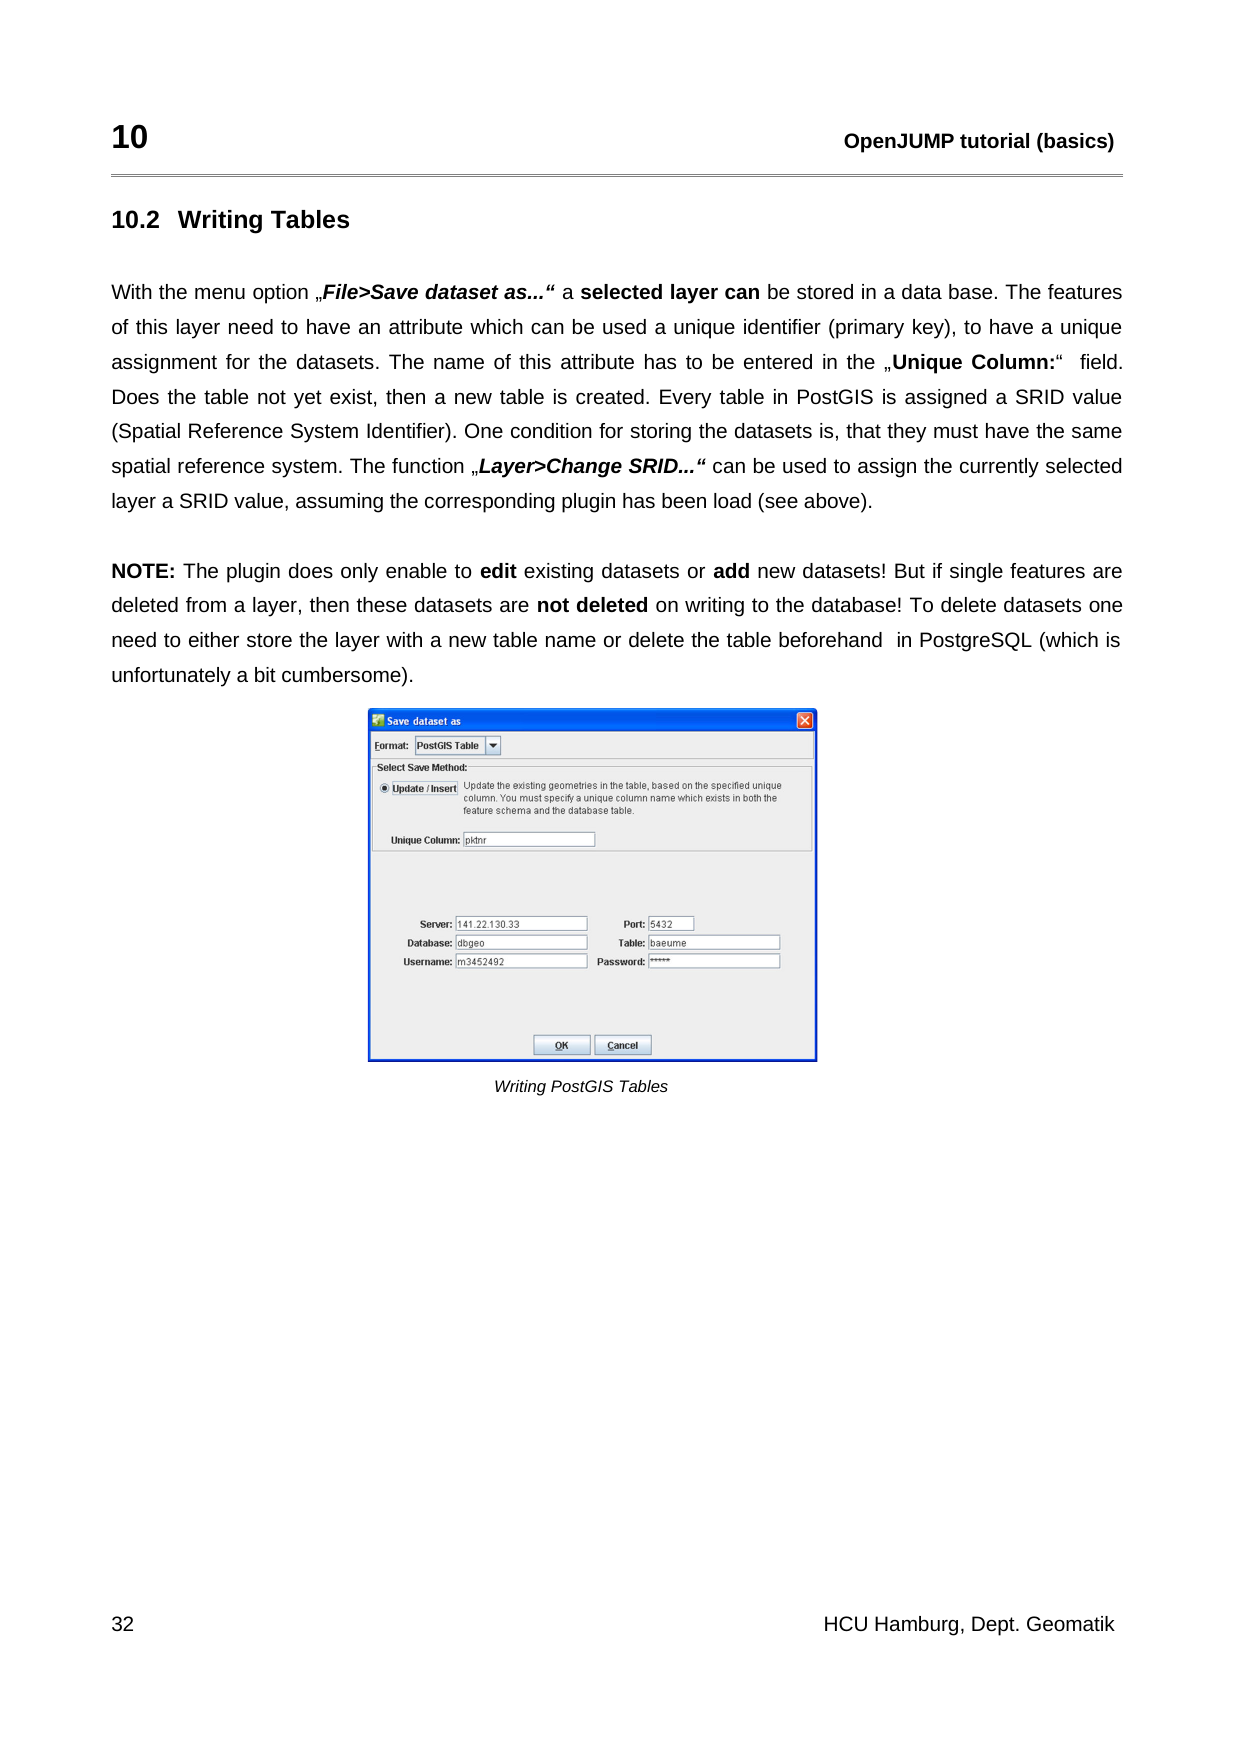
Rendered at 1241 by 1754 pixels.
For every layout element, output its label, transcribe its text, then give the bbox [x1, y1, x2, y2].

subtitle Writing Tables [111, 206, 1123, 234]
picture [367, 708, 818, 1062]
text Writing PostGIS Tables [111, 698, 1123, 1097]
text NOTE: The plugin does only enable to edit existing datasets or add new datasets! But if single features are deleted from a layer, then these datasets are not deleted on writing to the database! To delete datasets one need to either store the layer with a new table name or delete the table beforehand in PostgreSQL (which is unfortunately a bit cumbersome). [111, 524, 1123, 687]
text With the menu option „File>Save dataset as...“ a selected layer can be stored in a data base. The features of this layer need to have an attribute which can be used a unique identifier (primary key), to have a unique assignment for the datasets. The name of this attribute has to be entered in the „Unique Column:“ field. Does the table not yet exist, then a new table is created. Every table in PostGIS is assigned a SRID value (Spatial Reference System Identifier). One condition for storing the datasets is, that they must have the same spatial reference system. The function „Layer>Change SRID...“ can be used to assign the currently selected layer a SRID value, assuming the corresponding plugin has been load (see above). [111, 281, 1123, 513]
